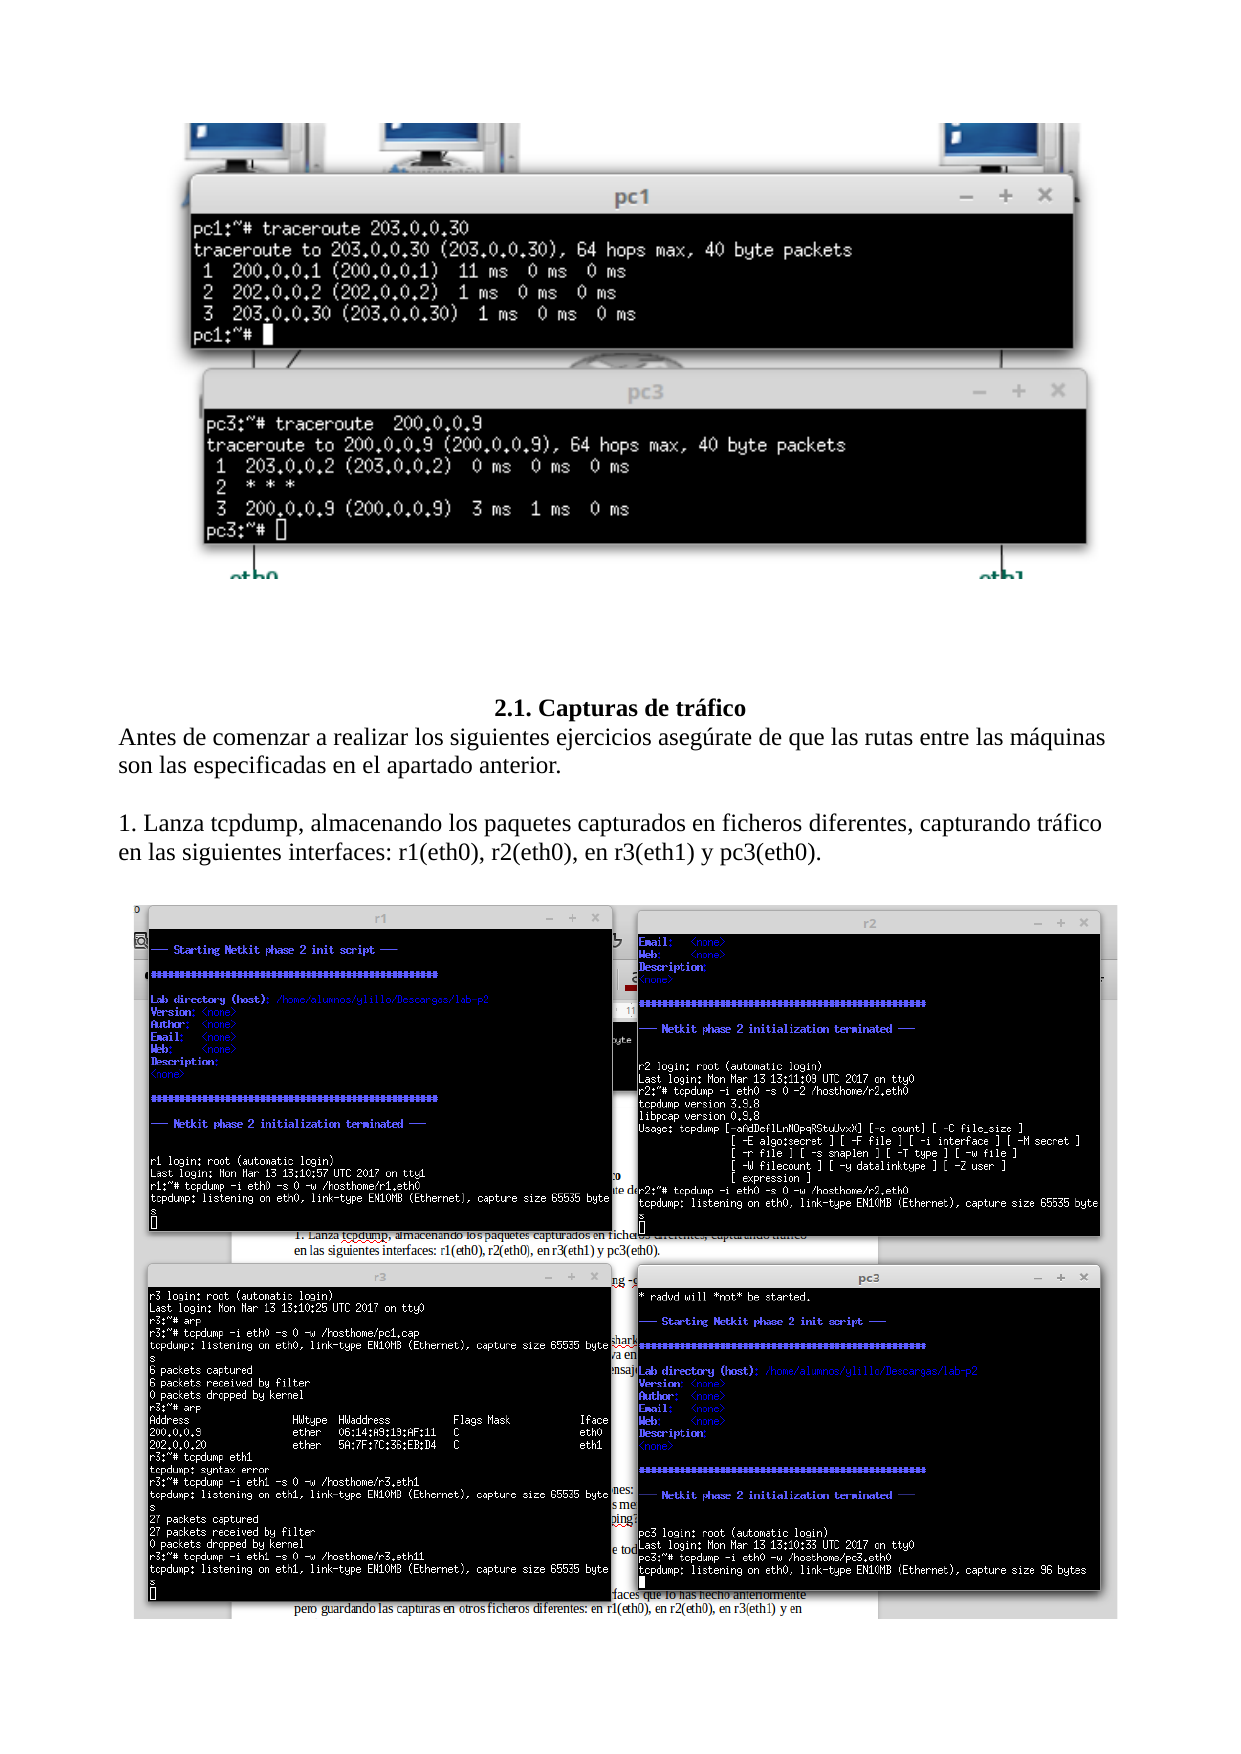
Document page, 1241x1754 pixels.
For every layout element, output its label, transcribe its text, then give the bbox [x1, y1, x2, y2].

text Antes de comenzar a realizar los siguientes ejercicios asegúrate de que las rutas entre las máquinas son las especificadas en el apartado anterior. [118, 722, 1122, 779]
picture [133, 905, 1118, 1619]
text 2.1. Capturas de tráfico [118, 693, 1122, 722]
picture [134, 123, 1100, 579]
text 1. Lanza tcpdump, almacenando los paquetes capturados en ficheros diferentes, capturando tráfico en las siguientes interfaces: r1(eth0), r2(eth0), en r3(eth1) y pc3(eth0). [118, 808, 1122, 866]
